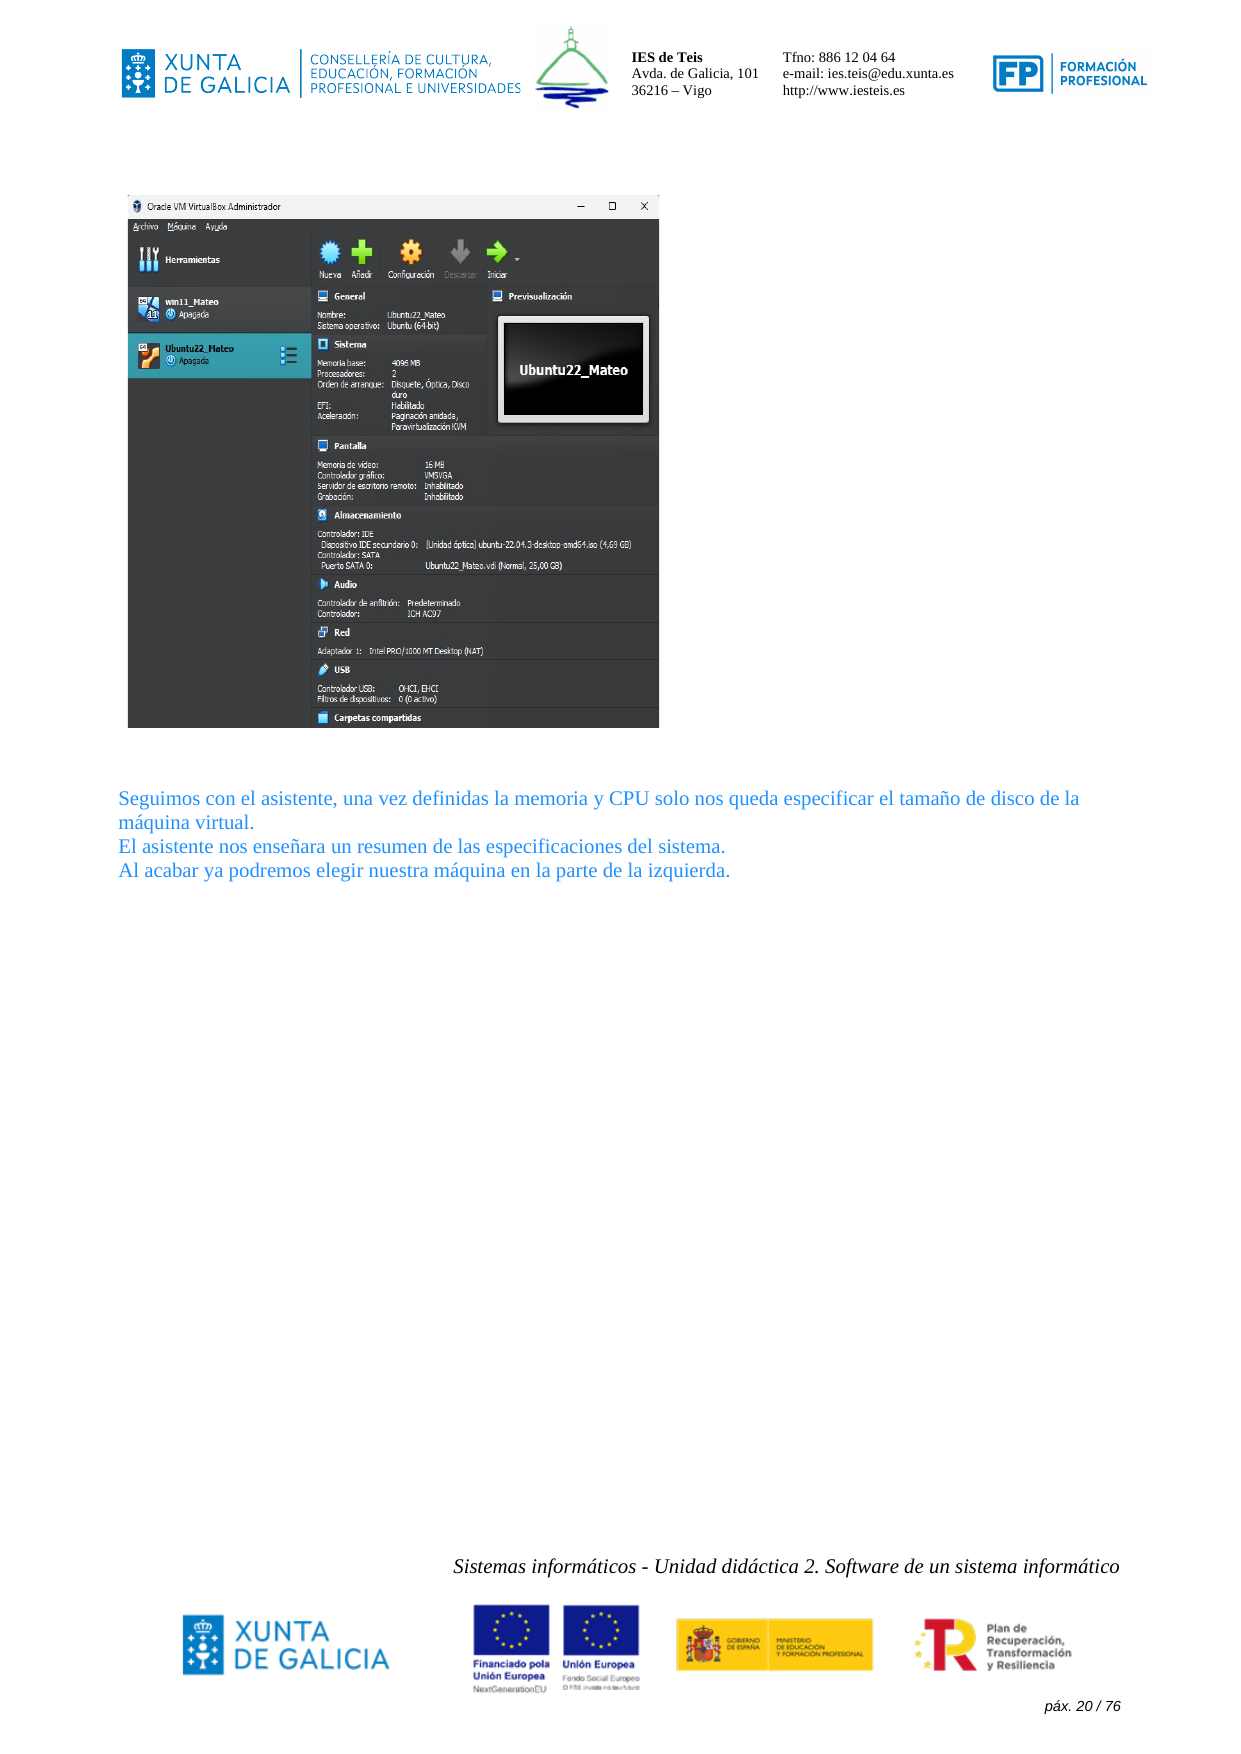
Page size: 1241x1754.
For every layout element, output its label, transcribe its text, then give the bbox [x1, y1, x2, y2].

picture [534, 25, 611, 110]
picture [127, 195, 660, 728]
text Al acabar ya podremos elegir nuestra máquina en la parte de la izquierda. [118, 858, 1122, 882]
picture [989, 50, 1153, 97]
text Seguimos con el asistente, una vez definidas la memoria y CPU solo nos queda especificar el tamaño de disco de la máquina virtual. [118, 786, 1122, 834]
picture [121, 49, 521, 98]
picture [182, 1593, 1085, 1700]
text El asistente nos enseñara un resumen de las especificaciones del sistema. [118, 834, 1122, 858]
